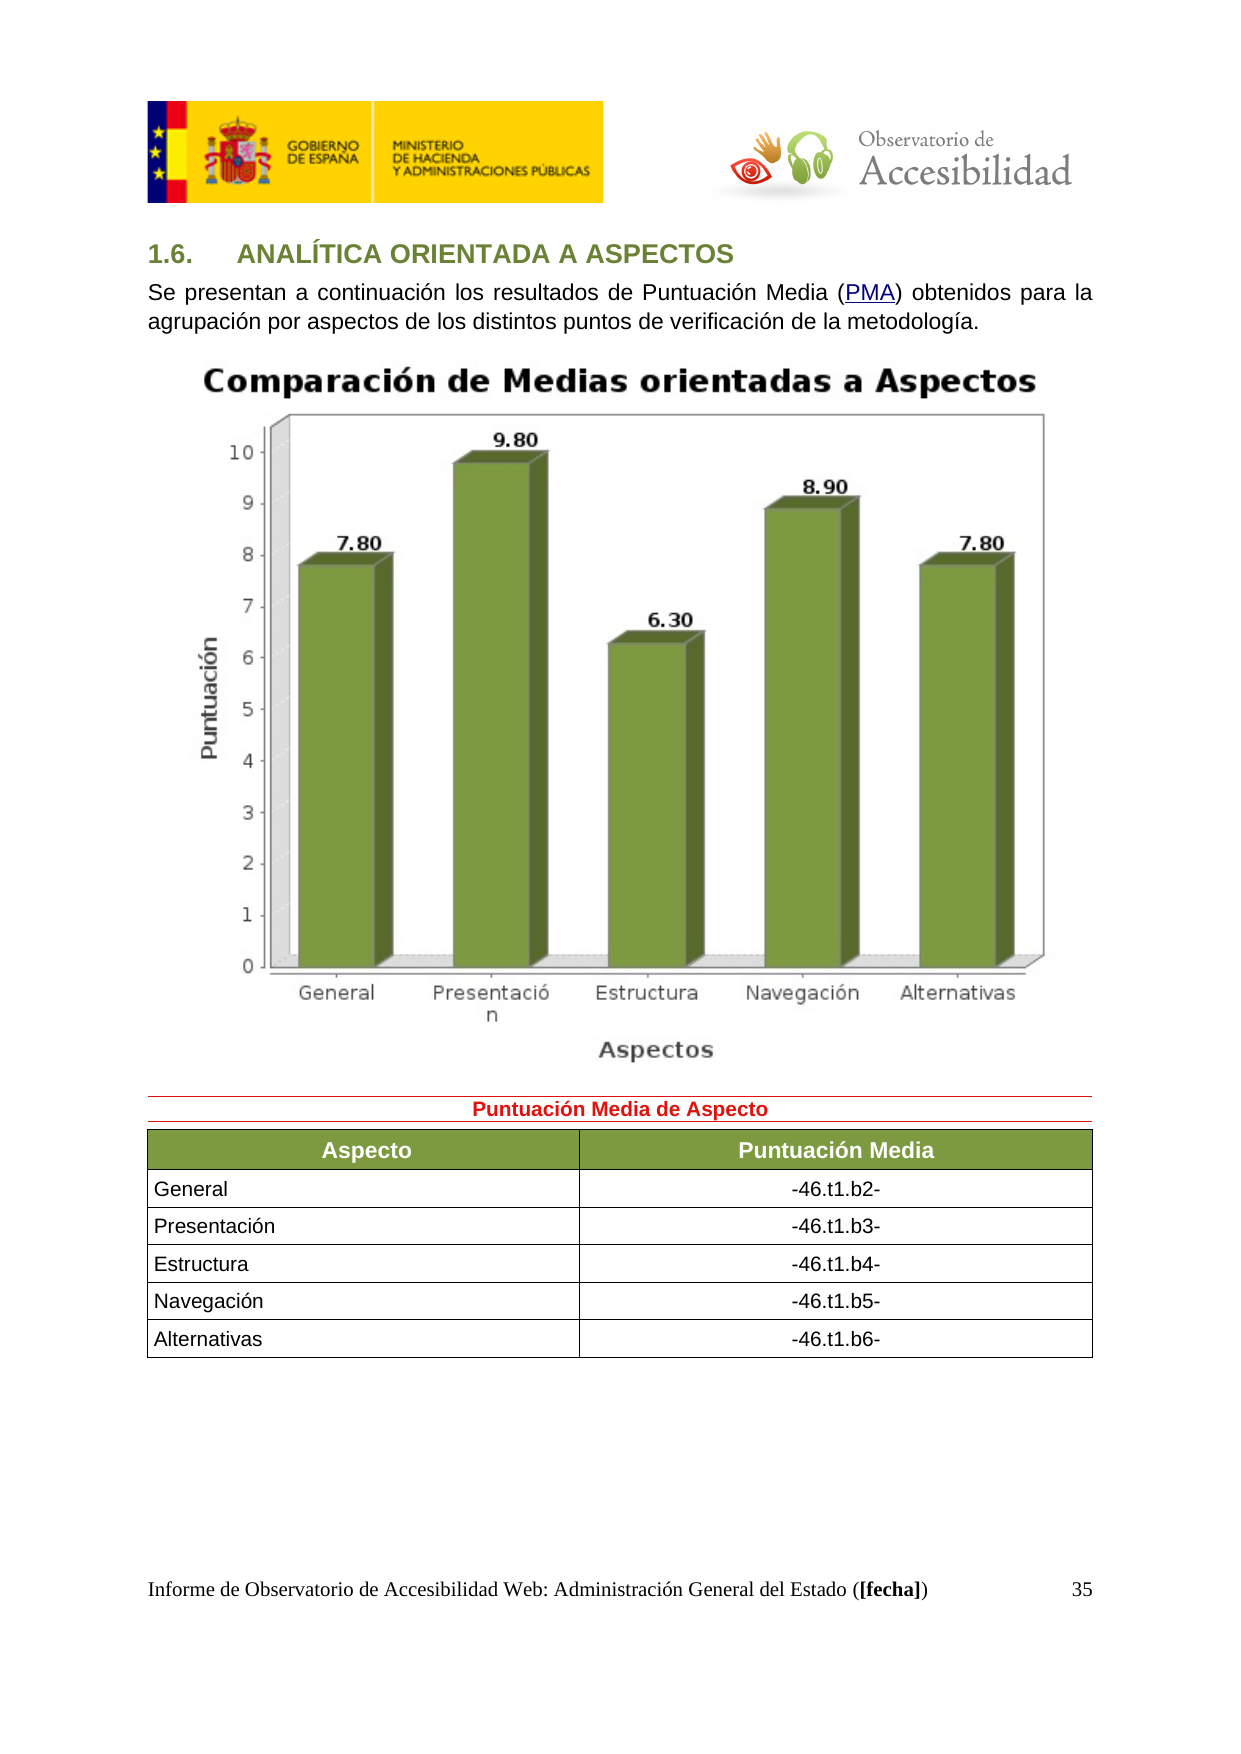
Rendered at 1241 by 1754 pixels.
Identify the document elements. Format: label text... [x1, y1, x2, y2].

picture [710, 122, 1086, 205]
text Se presentan a continuación los resultados de Puntuación Media (PMA) obtenidos para la agrupación por aspectos de los distintos puntos de verificación de la metodología. [148, 279, 1092, 334]
table_cell Alternativas [148, 1320, 579, 1357]
table_cell Estructura [148, 1245, 579, 1282]
table_cell -46.t1.b3- [580, 1208, 1092, 1244]
picture [178, 361, 1062, 1072]
table_cell -46.t1.b5- [580, 1283, 1092, 1319]
table_header Puntuación Media [580, 1130, 1092, 1169]
list Analítica orientada a aspectos [148, 238, 1092, 269]
picture [147, 101, 604, 203]
table_cell -46.t1.b4- [580, 1245, 1092, 1282]
table_cell Presentación [148, 1208, 579, 1244]
table_header Aspecto [148, 1130, 579, 1169]
table_cell -46.t1.b2- [580, 1170, 1092, 1207]
text Puntuación Media de Aspecto [148, 1097, 1092, 1121]
table_cell -46.t1.b6- [580, 1320, 1092, 1357]
table_cell General [148, 1170, 579, 1207]
table_cell Navegación [148, 1283, 579, 1319]
